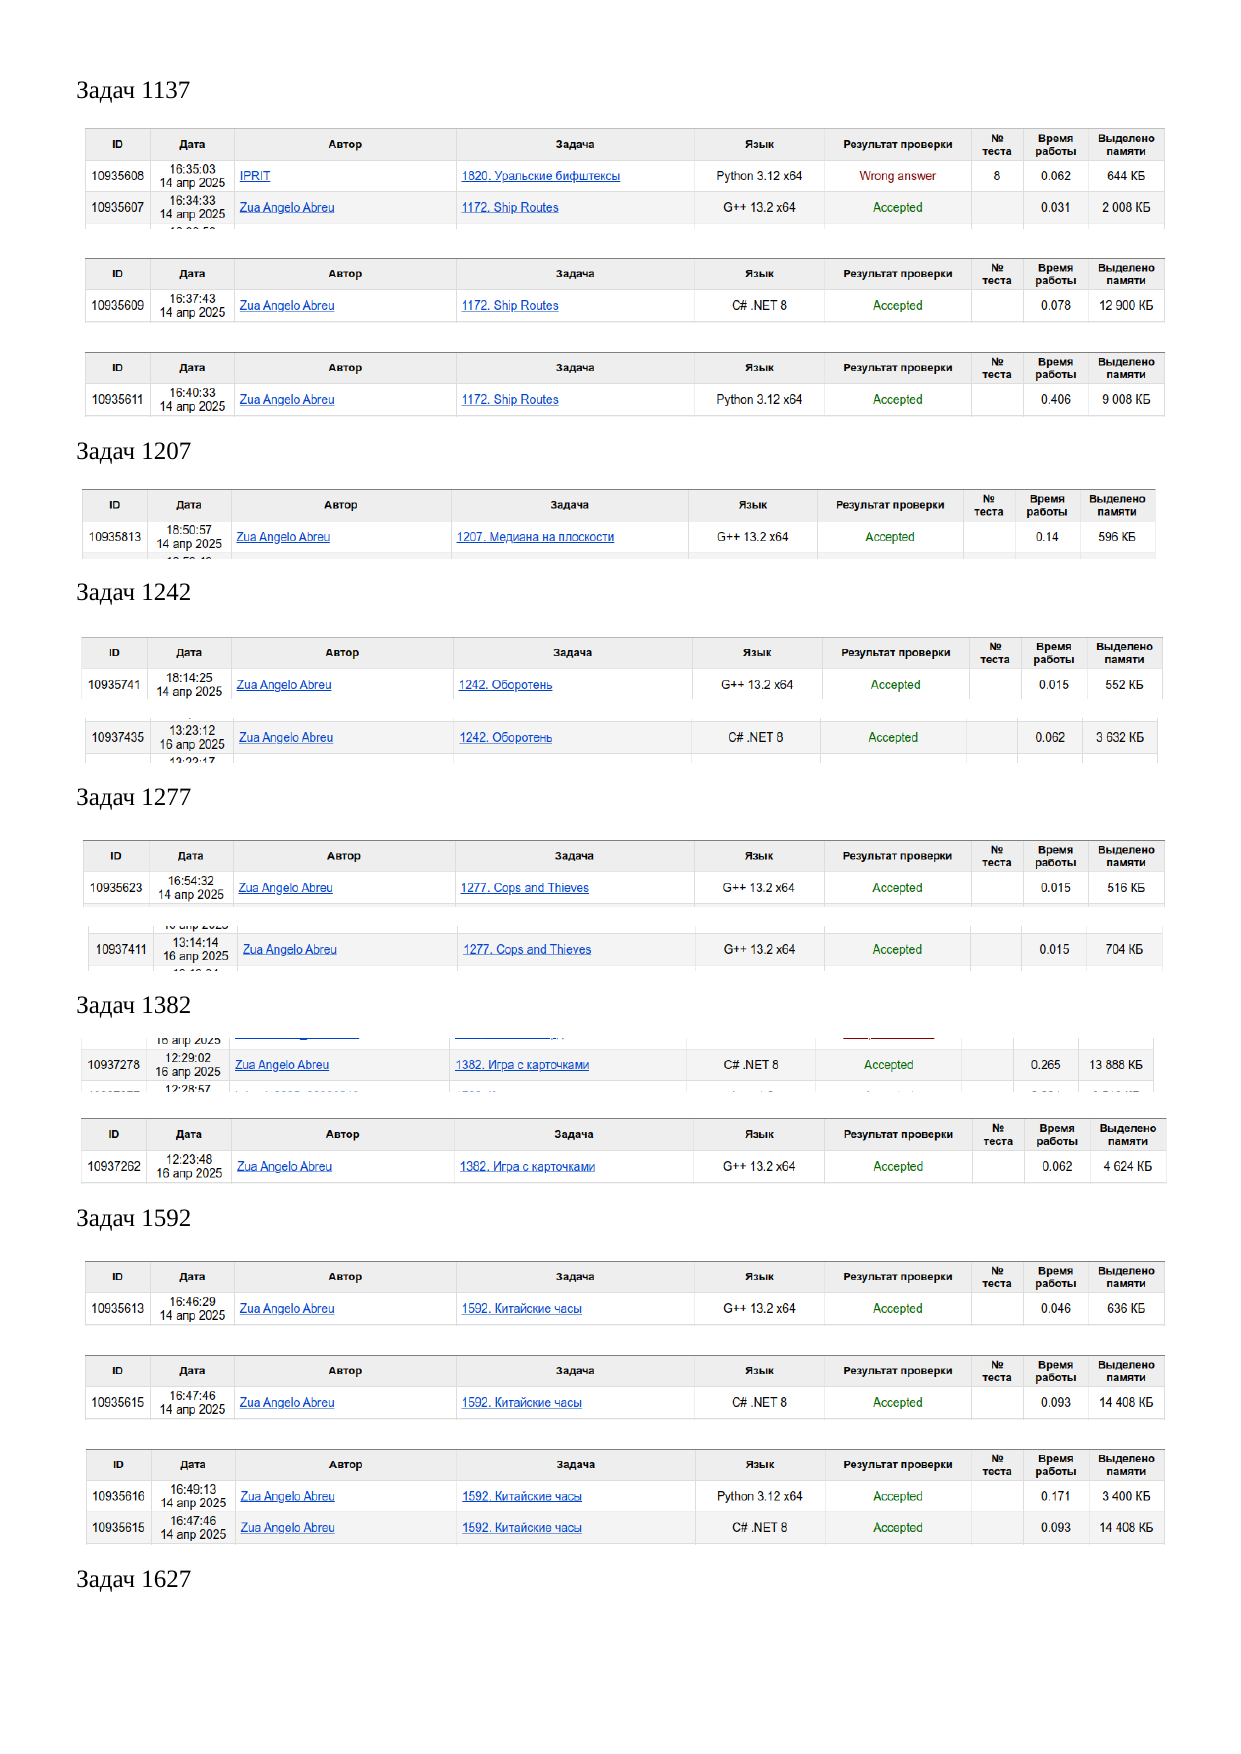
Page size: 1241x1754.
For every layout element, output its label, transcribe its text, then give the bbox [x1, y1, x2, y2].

text Задач 1592 [76, 1203, 1166, 1232]
text Задач 1277 [76, 782, 1166, 811]
text Задач 1137 [76, 75, 1166, 104]
text Задач 1382 [76, 990, 1166, 1019]
text Задач 1627 [76, 1564, 1166, 1593]
text Задач 1207 [76, 436, 1166, 465]
text Задач 1242 [76, 577, 1166, 606]
